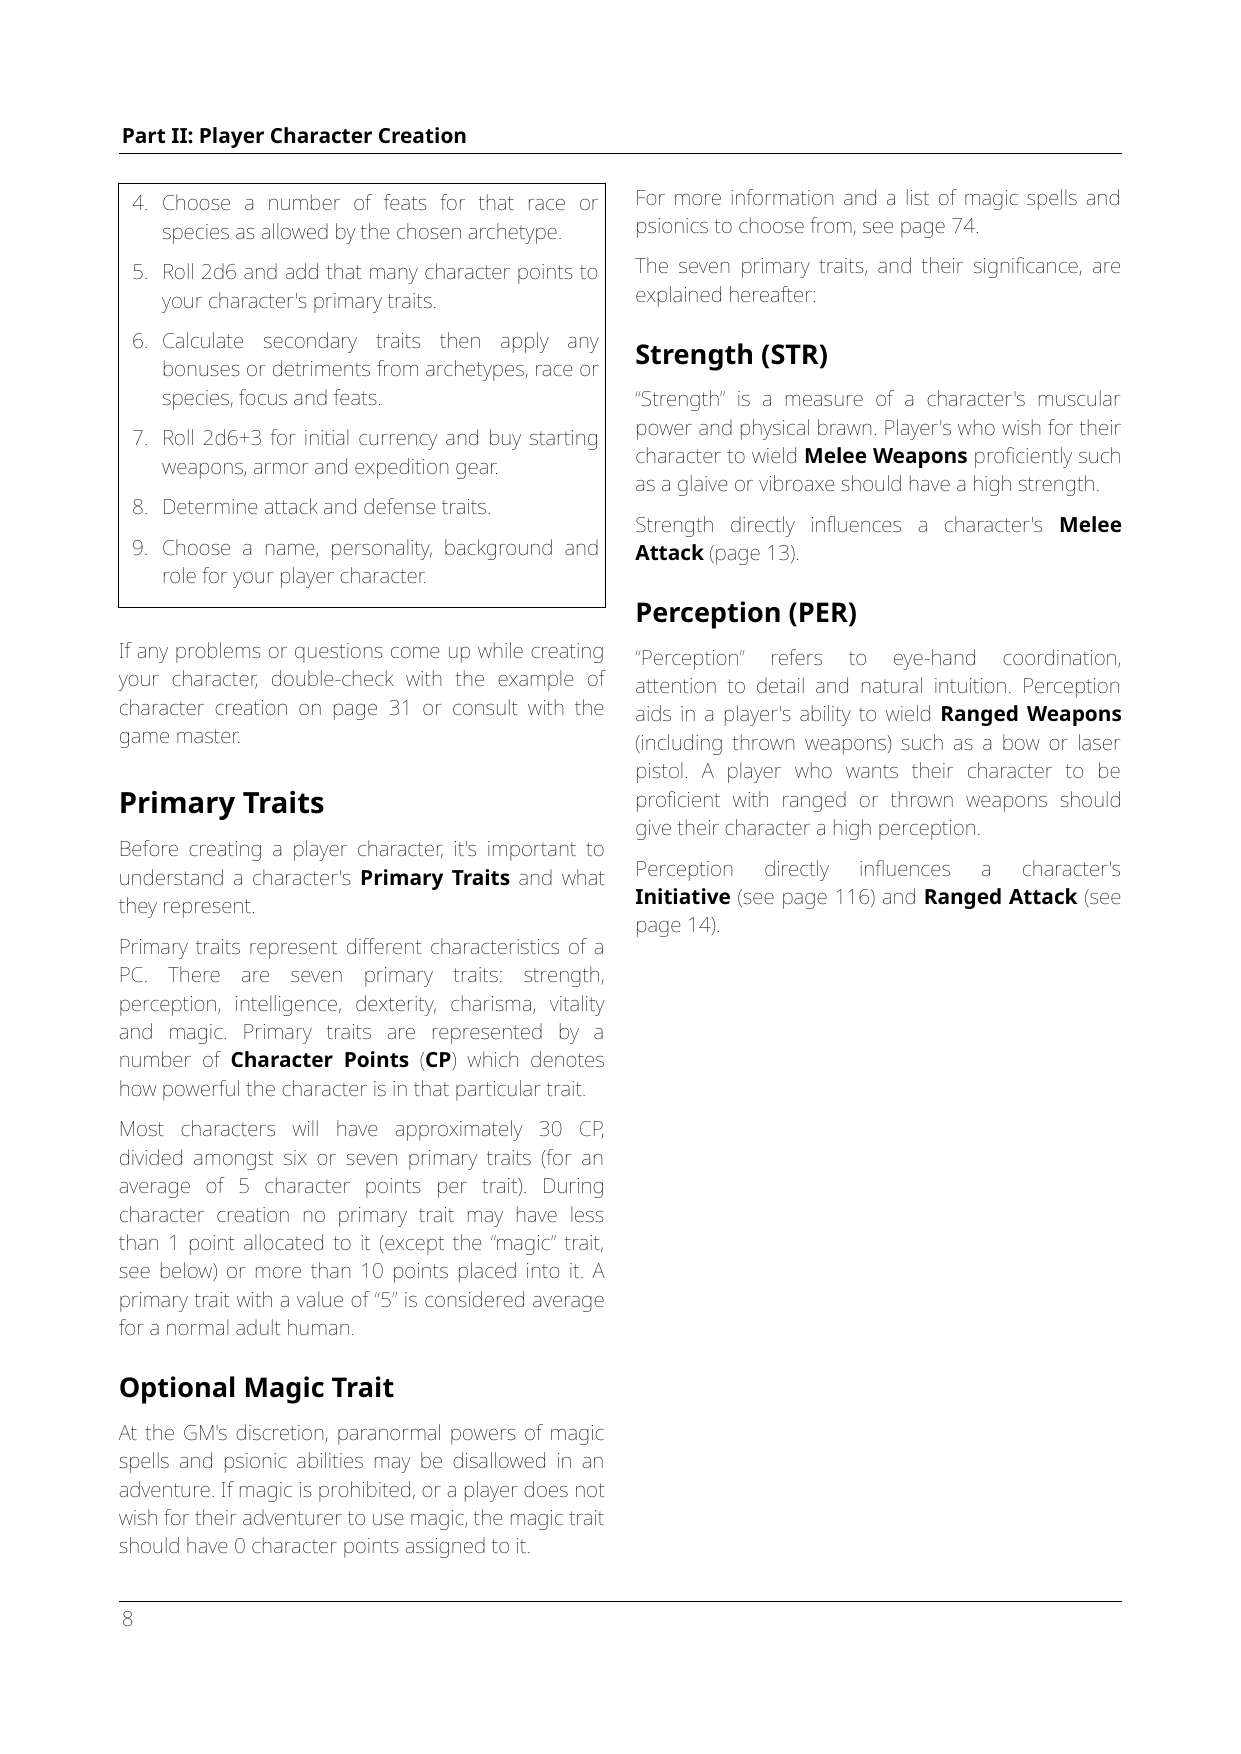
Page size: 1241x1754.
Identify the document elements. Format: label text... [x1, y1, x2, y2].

text Most characters will have approximately 30 CP, divided amongst six or seven primary traits (for an average of 5 character points per trait). During character creation no primary trait may have less than 1 point allocated to it (except the “magic” trait, see below) or more than 10 points placed into it. A primary trait with a value of “5” is considered average for a normal adult human. [118, 1114, 605, 1342]
text Perception (PER) [635, 594, 1122, 631]
text If any problems or questions come up while creating your character, double-check with the example of character creation on page 22 or consult with the game master. [118, 608, 605, 749]
text “Perception” refers to eye-hand coordination, attention to detail and natural intuition. Perception aids in a player's ability to wield Ranged Weapons (including thrown weapons) such as a bow or laser pistol. A player who wants their character to be proficient with ranged or thrown weapons should give their character a high perception. [635, 643, 1122, 842]
text Primary traits represent different characteristics of a PC. There are seven primary traits: strength, perception, intelligence, dexterity, charisma, vitality and magic. Primary traits are represented by a number of Character Points (CP) which denotes how powerful the character is in that particular trait. [118, 932, 605, 1102]
text The seven primary traits, and their significance, are explained hereafter: [635, 251, 1122, 308]
text “Strength” is a measure of a character's muscular power and physical brawn. Player's who wish for their character to wield Melee Weapons proficiently such as a glaive or vibroaxe should have a high strength. [635, 384, 1122, 498]
text For more information and a list of magic spells and psionics to choose from, see page 49. [635, 183, 1122, 239]
text Perception directly influences a character's Initiative (see page 79) and Ranged Attack (see page 10). [635, 854, 1122, 939]
text Strength (STR) [635, 335, 1122, 372]
text Before creating a player character, it's important to understand a character's Primary Traits and what they represent. [118, 834, 605, 920]
subtitle Primary Traits [118, 782, 605, 822]
text Optional Magic Trait [118, 1369, 605, 1406]
table_header Character Creation Summary: Choose an archetype. You may dual-arch between two archetypes. Choose a race or species. Choose a focus for that race or species. Choose a number of feats for that race or species as allowed by the chosen archetype. Roll 2d6 and add that many character points to your character's primary traits. Calculate secondary traits then apply any bonuses or detriments from archetypes, race or species, focus and feats. Roll 2d6+3 for initial currency and buy starting weapons, armor and expedition gear. Determine attack and defense traits. Choose a name, personality, background and role for your player character. [119, 184, 605, 607]
text Strength directly influences a character's Melee Attack (page 10). [635, 510, 1122, 567]
text At the GM's discretion, paranormal powers of magic spells and psionic abilities may be disallowed in an adventure. If magic is prohibited, or a player does not wish for their adventurer to use magic, the magic trait should have 0 character points assigned to it. [118, 1418, 605, 1560]
